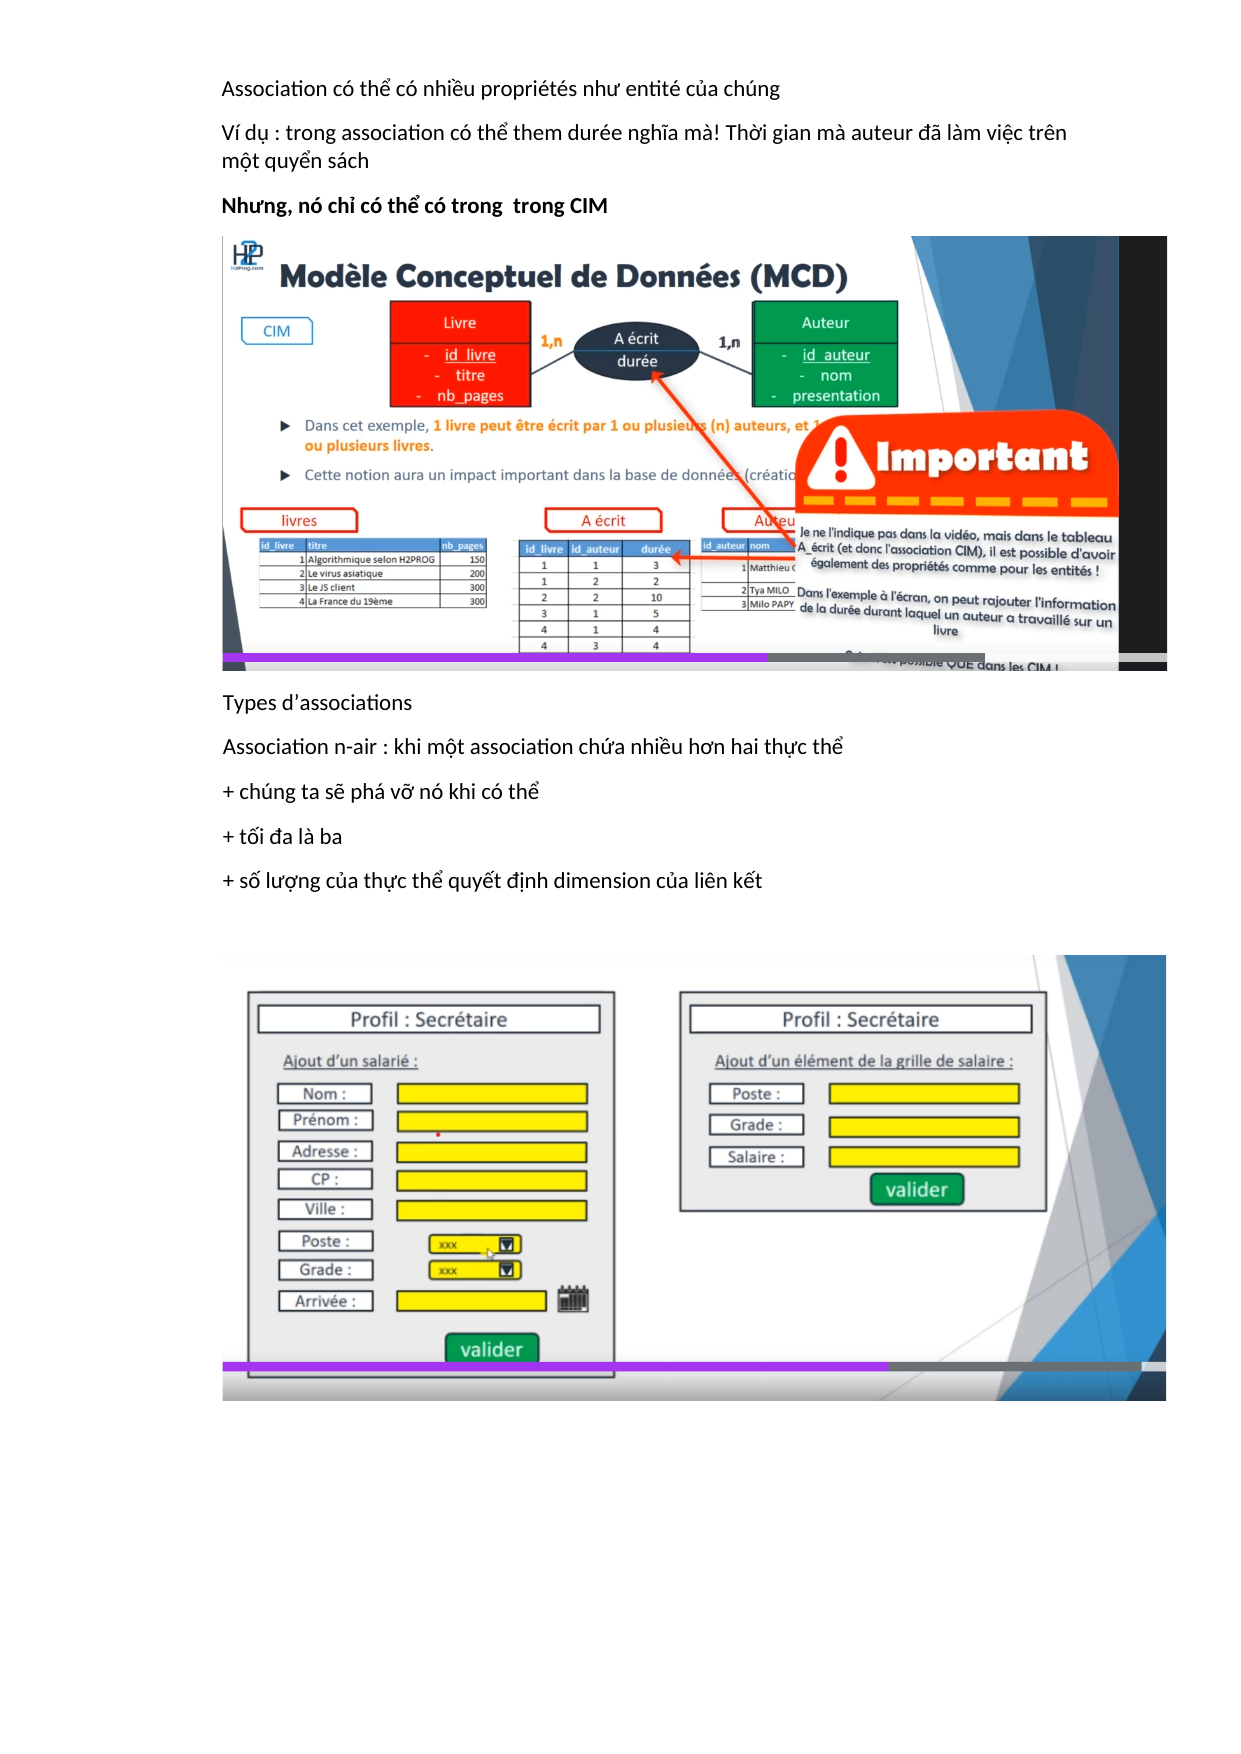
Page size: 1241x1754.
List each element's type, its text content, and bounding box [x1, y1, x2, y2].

list + chúng ta sẽ phá vỡ nó khi có thể [223, 777, 1093, 805]
text Ví dụ : trong association có thể them durée nghĩa mà! Thời gian mà auteur đã làm việc trên một quyển sách [221, 118, 1093, 174]
list Types d’associations [223, 688, 1093, 716]
list Association n-air : khi một association chứa nhiều hơn hai thực thể [223, 732, 1093, 760]
list + tối đa là ba [223, 822, 1093, 850]
text Association có thể có nhiều propriétés như entité của chúng [148, 74, 1093, 102]
list + số lượng của thực thể quyết định dimension của liên kết [223, 866, 1093, 894]
text Nhưng, nó chỉ có thể có trong trong CIM [148, 191, 1093, 219]
